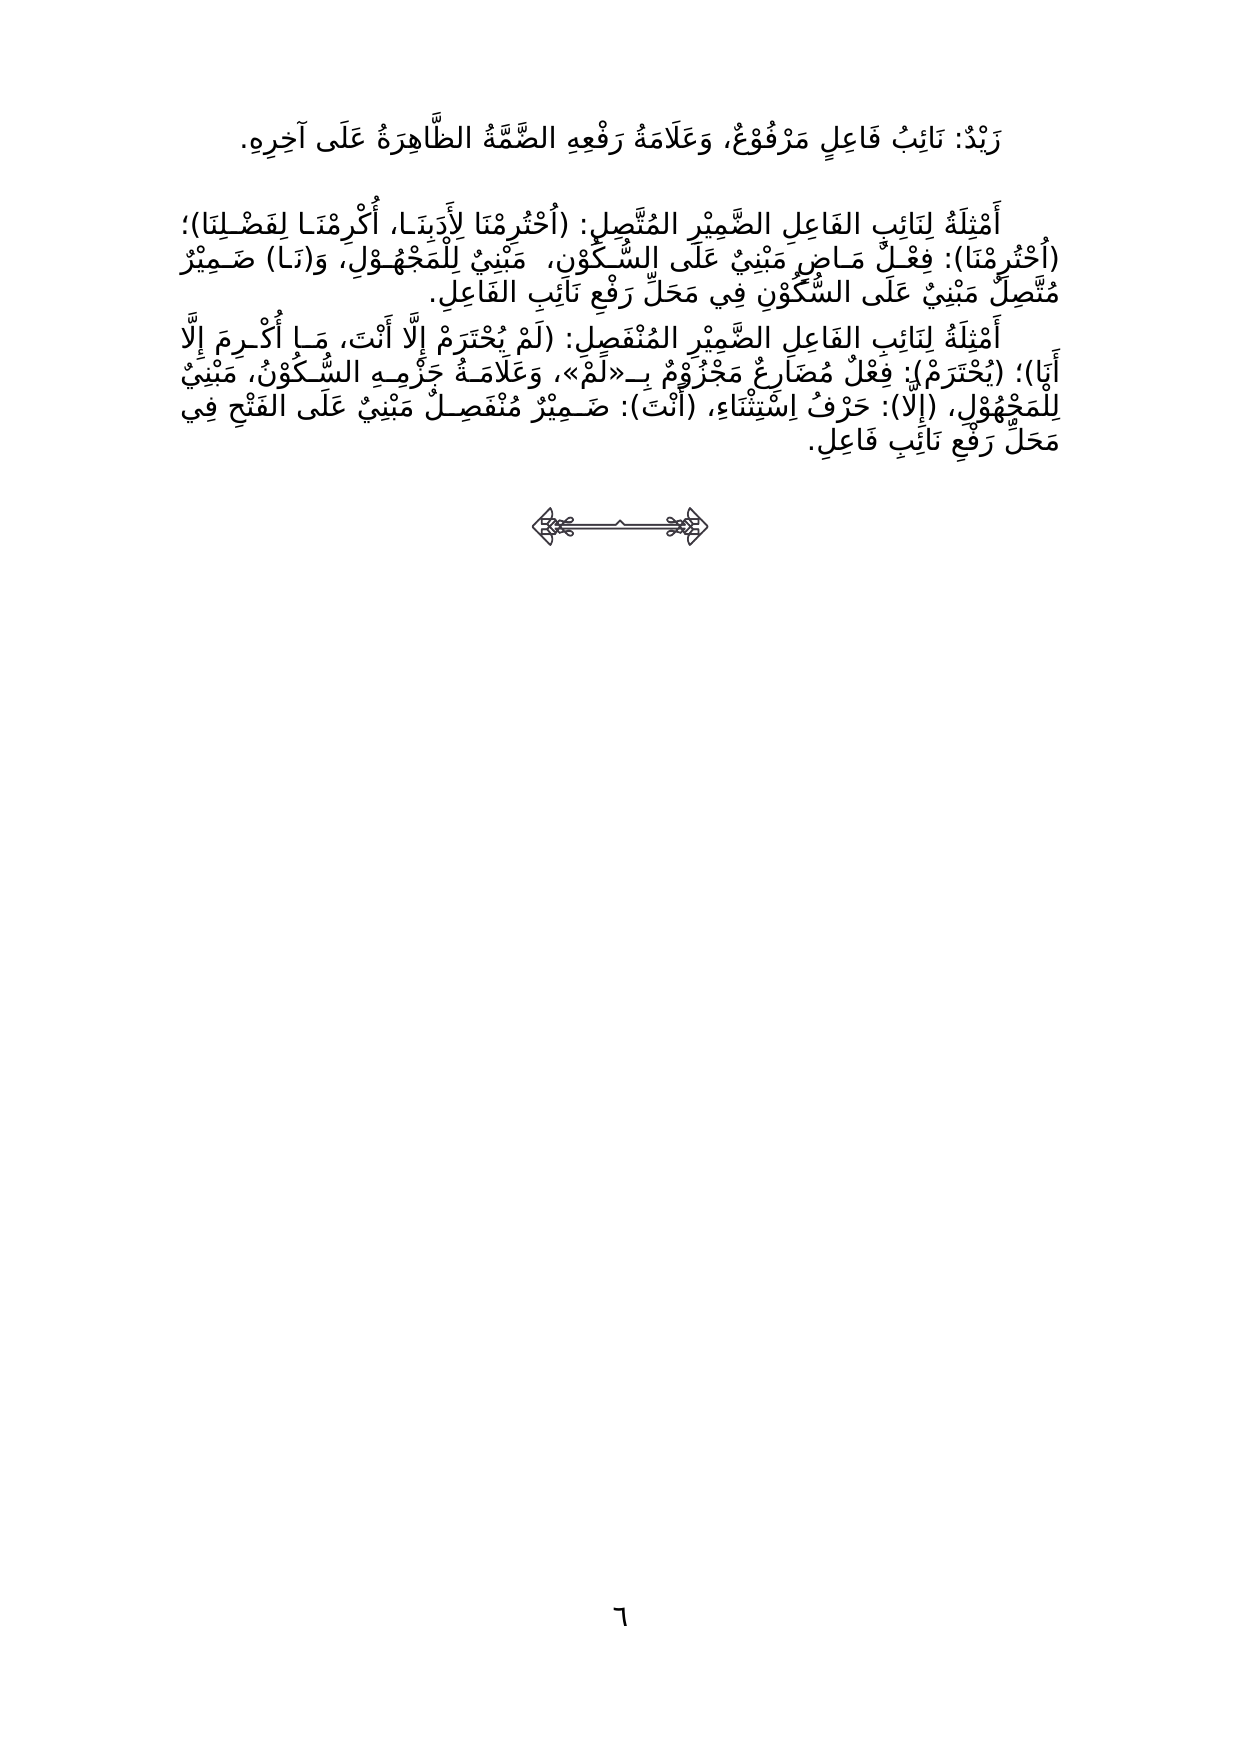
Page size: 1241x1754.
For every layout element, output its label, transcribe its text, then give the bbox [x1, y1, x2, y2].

picture [531, 507, 709, 546]
text زَيْدٌ: نَائِبُ فَاعِلٍ مَرْفُوْعٌ، وَعَلَامَةُ رَفْعِهِ الضَّمَّةُ الظَّاهِرَةُ عَلَى آخِرِهِ. [180, 121, 1060, 155]
text أَمْثِلَةُ لِنَائِبِ الفَاعِلِ الضَّمِيْرِ المُتَّصِلِ: (اُحْتُرِمْنَا لِأَدَبِنَا، أُكْرِمْنَا لِفَضْلِنَا)؛ (اُحْتُرِمْنَا): فِعْلٌ مَاضٍ مَبْنِيٌ عَلَى السُّكُوْنِ، مَبْنِيٌ لِلْمَجْهُوْلِ، وَ(نَا) ضَمِيْرٌ مُتَّصِلٌ مَبْنِيٌ عَلَى السُّكُوْنِ فِي مَحَلِّ رَفْعِ نَائِبِ الفَاعِلِ. [180, 207, 1060, 309]
text أَمْثِلَةُ لِنَائِبِ الفَاعِلِ الضَّمِيْرِ المُنْفَصِلِ: (لَمْ يُحْتَرَمْ إِلَّا أَنْتَ، مَا أُكْرِمَ إِلَّا أَنَا)؛ (يُحْتَرَمْ): فِعْلٌ مُضَارِعٌ مَجْزُوْمٌ بِـ«لَمْ»، وَعَلَامَةُ جَزْمِهِ السُّكُوْنُ، مَبْنِيٌ لِلْمَجْهُوْلِ، (إِلَّا): حَرْفُ اِسْتِثْنَاءِ، (أَنْتَ): ضَمِيْرٌ مُنْفَصِلٌ مَبْنِيٌ عَلَى الفَتْحِ فِي مَحَلِّ رَفْعِ نَائِبِ فَاعِلِ. [180, 321, 1060, 457]
